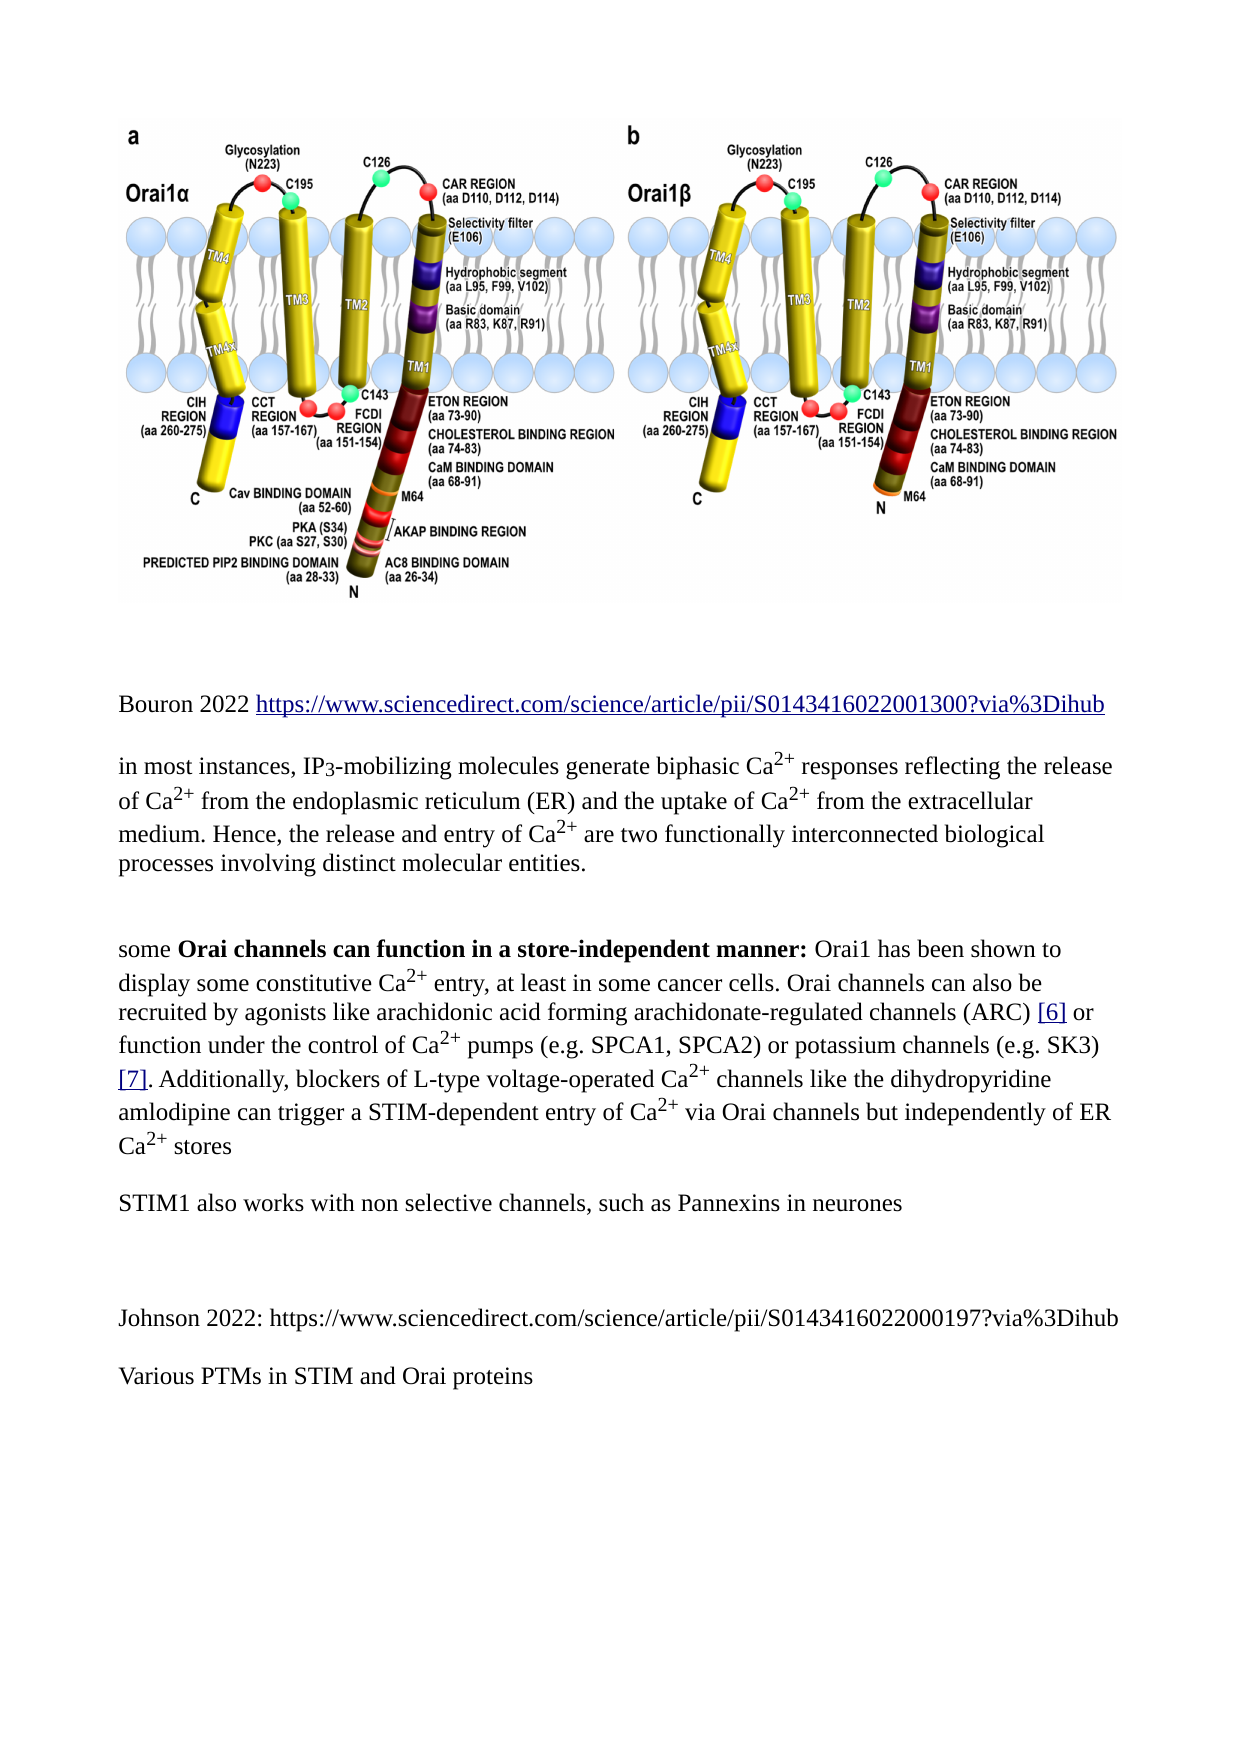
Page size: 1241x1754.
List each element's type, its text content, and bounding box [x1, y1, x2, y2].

text Bouron 2022 https://www.sciencedirect.com/science/article/pii/S0143416022001300?via%3Dihub [118, 689, 1122, 718]
text Various PTMs in STIM and Orai proteins [118, 1361, 1122, 1390]
text in most instances, IP3-mobilizing molecules generate biphasic Ca2+ responses reflecting the release of Ca2+ from the endoplasmic reticulum (ER) and the uptake of Ca2+ from the extracellular medium. Hence, the release and entry of Ca2+ are two functionally interconnected biological processes involving distinct molecular entities. [118, 746, 1122, 877]
picture [118, 118, 1123, 603]
text Johnson 2022: https://www.sciencedirect.com/science/article/pii/S0143416022000197?via%3Dihub [118, 1303, 1122, 1332]
text some Orai channels can function in a store-independent manner: Orai1 has been shown to display some constitutive Ca2+ entry, at least in some cancer cells. Orai channels can also be recruited by agonists like arachidonic acid forming arachidonate-regulated channels (ARC) [6] or function under the control of Ca2+ pumps (e.g. SPCA1, SPCA2) or potassium channels (e.g. SK3) [7]. Additionally, blockers of L-type voltage-operated Ca2+ channels like the dihydropyridine amlodipine can trigger a STIM-dependent entry of Ca2+ via Orai channels but independently of ER Ca2+ stores [118, 934, 1122, 1160]
text STIM1 also works with non selective channels, such as Pannexins in neurones [118, 1188, 1122, 1217]
